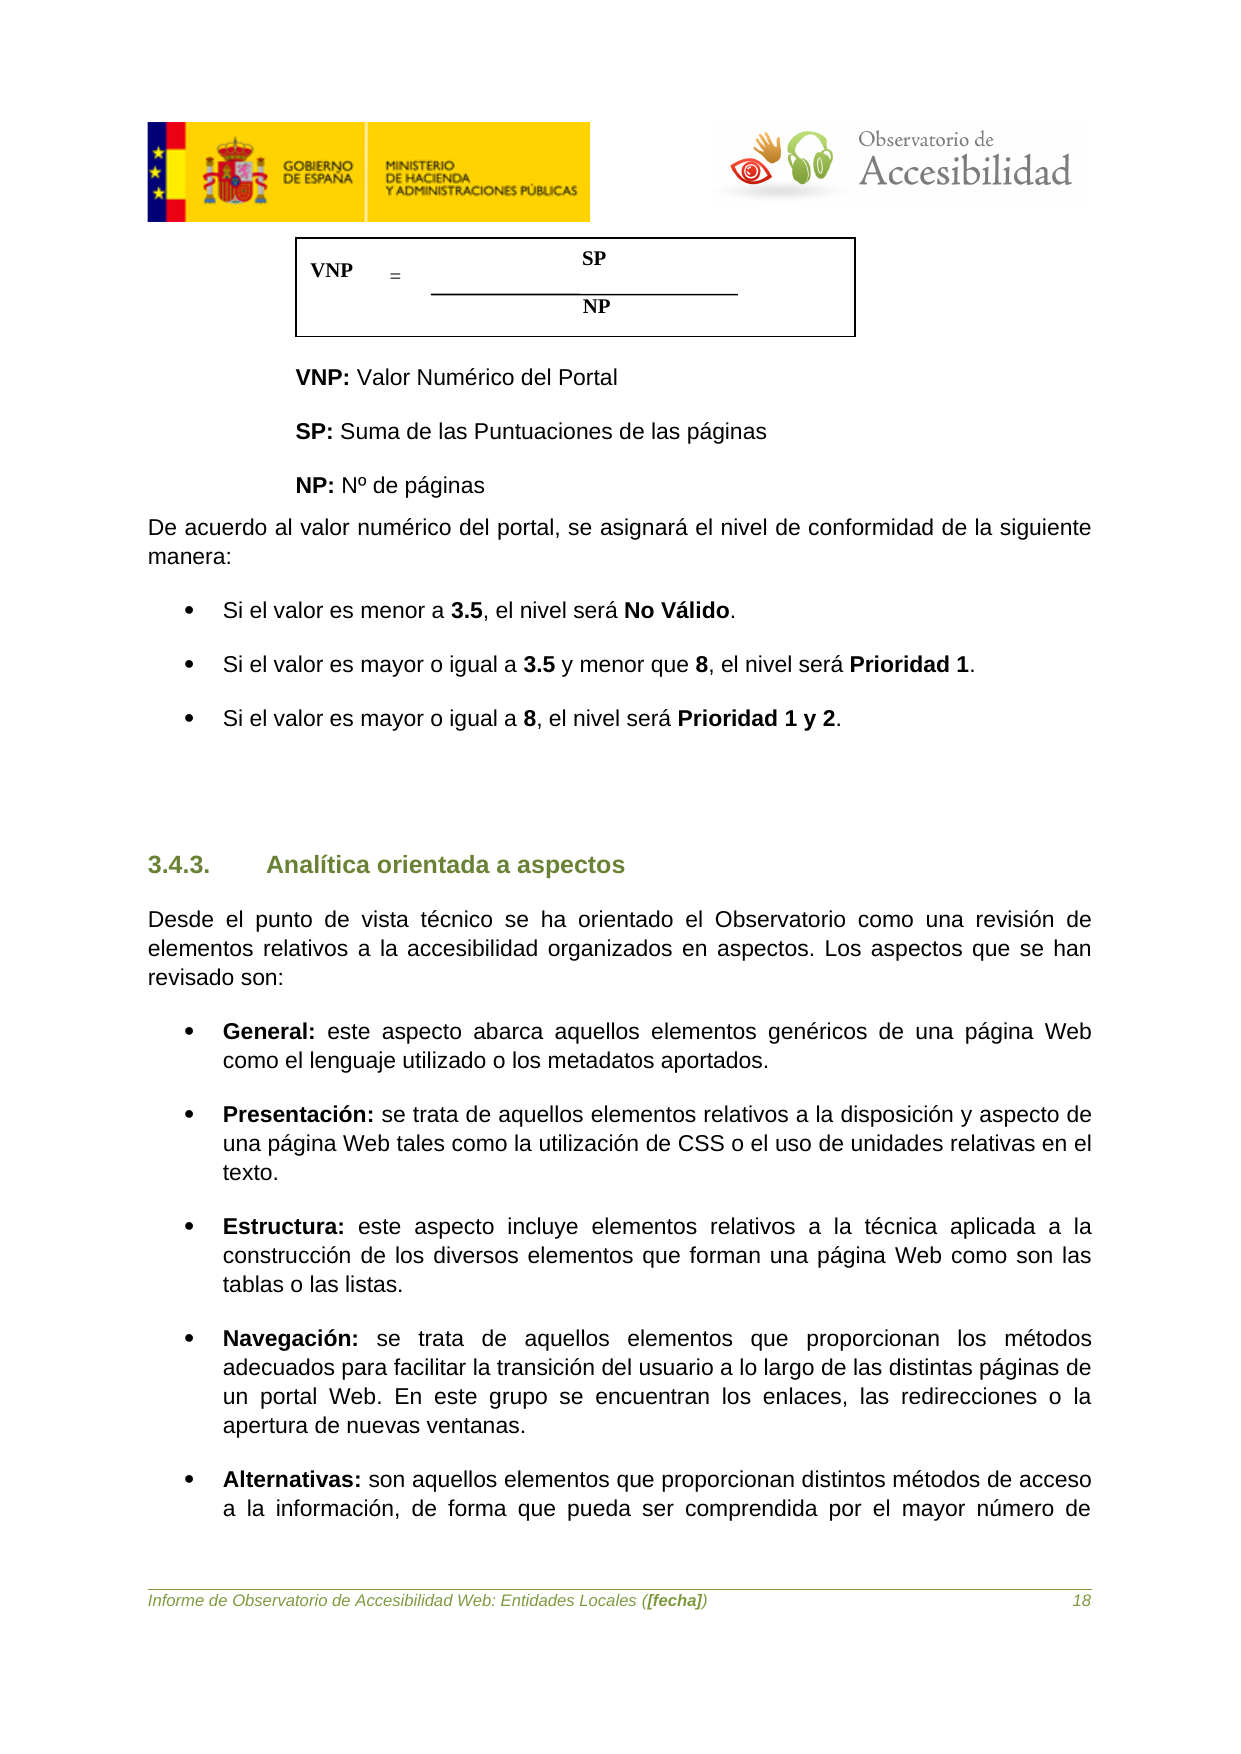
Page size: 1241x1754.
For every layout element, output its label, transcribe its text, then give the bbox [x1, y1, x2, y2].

picture [147, 122, 591, 222]
text De acuerdo al valor numérico del portal, se asignará el nivel de conformidad de la siguiente manera: [148, 514, 1092, 569]
list Si el valor es mayor o igual a 8, el nivel será Prioridad 1 y 2. [185, 704, 1092, 731]
list Si el valor es mayor o igual a 3.5 y menor que 8, el nivel será Prioridad 1. [185, 651, 1092, 677]
list Alternativas: son aquellos elementos que proporcionan distintos métodos de acceso a la información, de forma que pueda ser comprendida por el mayor número de [185, 1466, 1092, 1521]
text SP: Suma de las Puntuaciones de las páginas [295, 418, 1092, 444]
picture [710, 122, 1086, 205]
subtitle Analítica orientada a aspectos [148, 850, 1092, 879]
list Presentación: se trata de aquellos elementos relativos a la disposición y aspecto de una página Web tales como la utilización de CSS o el uso de unidades relativas en el texto. [185, 1101, 1092, 1186]
list Si el valor es menor a 3.5, el nivel será No Válido. [185, 597, 1092, 623]
text VNP: Valor Numérico del Portal [295, 364, 1092, 391]
list General: este aspecto abarca aquellos elementos genéricos de una página Web como el lenguaje utilizado o los metadatos aportados. [185, 1018, 1092, 1074]
list Navegación: se trata de aquellos elementos que proporcionan los métodos adecuados para facilitar la transición del usuario a lo largo de las distintas páginas de un portal Web. En este grupo se encuentran los enlaces, las redirecciones o la apertura de nuevas ventanas. [185, 1325, 1092, 1438]
text Desde el punto de vista técnico se ha orientado el Observatorio como una revisión de elementos relativos a la accesibilidad organizados en aspectos. Los aspectos que se han revisado son: [148, 906, 1092, 991]
text NP: Nº de páginas [295, 472, 1092, 498]
list Estructura: este aspecto incluye elementos relativos a la técnica aplicada a la construcción de los diversos elementos que forman una página Web como son las tablas o las listas. [185, 1213, 1092, 1297]
